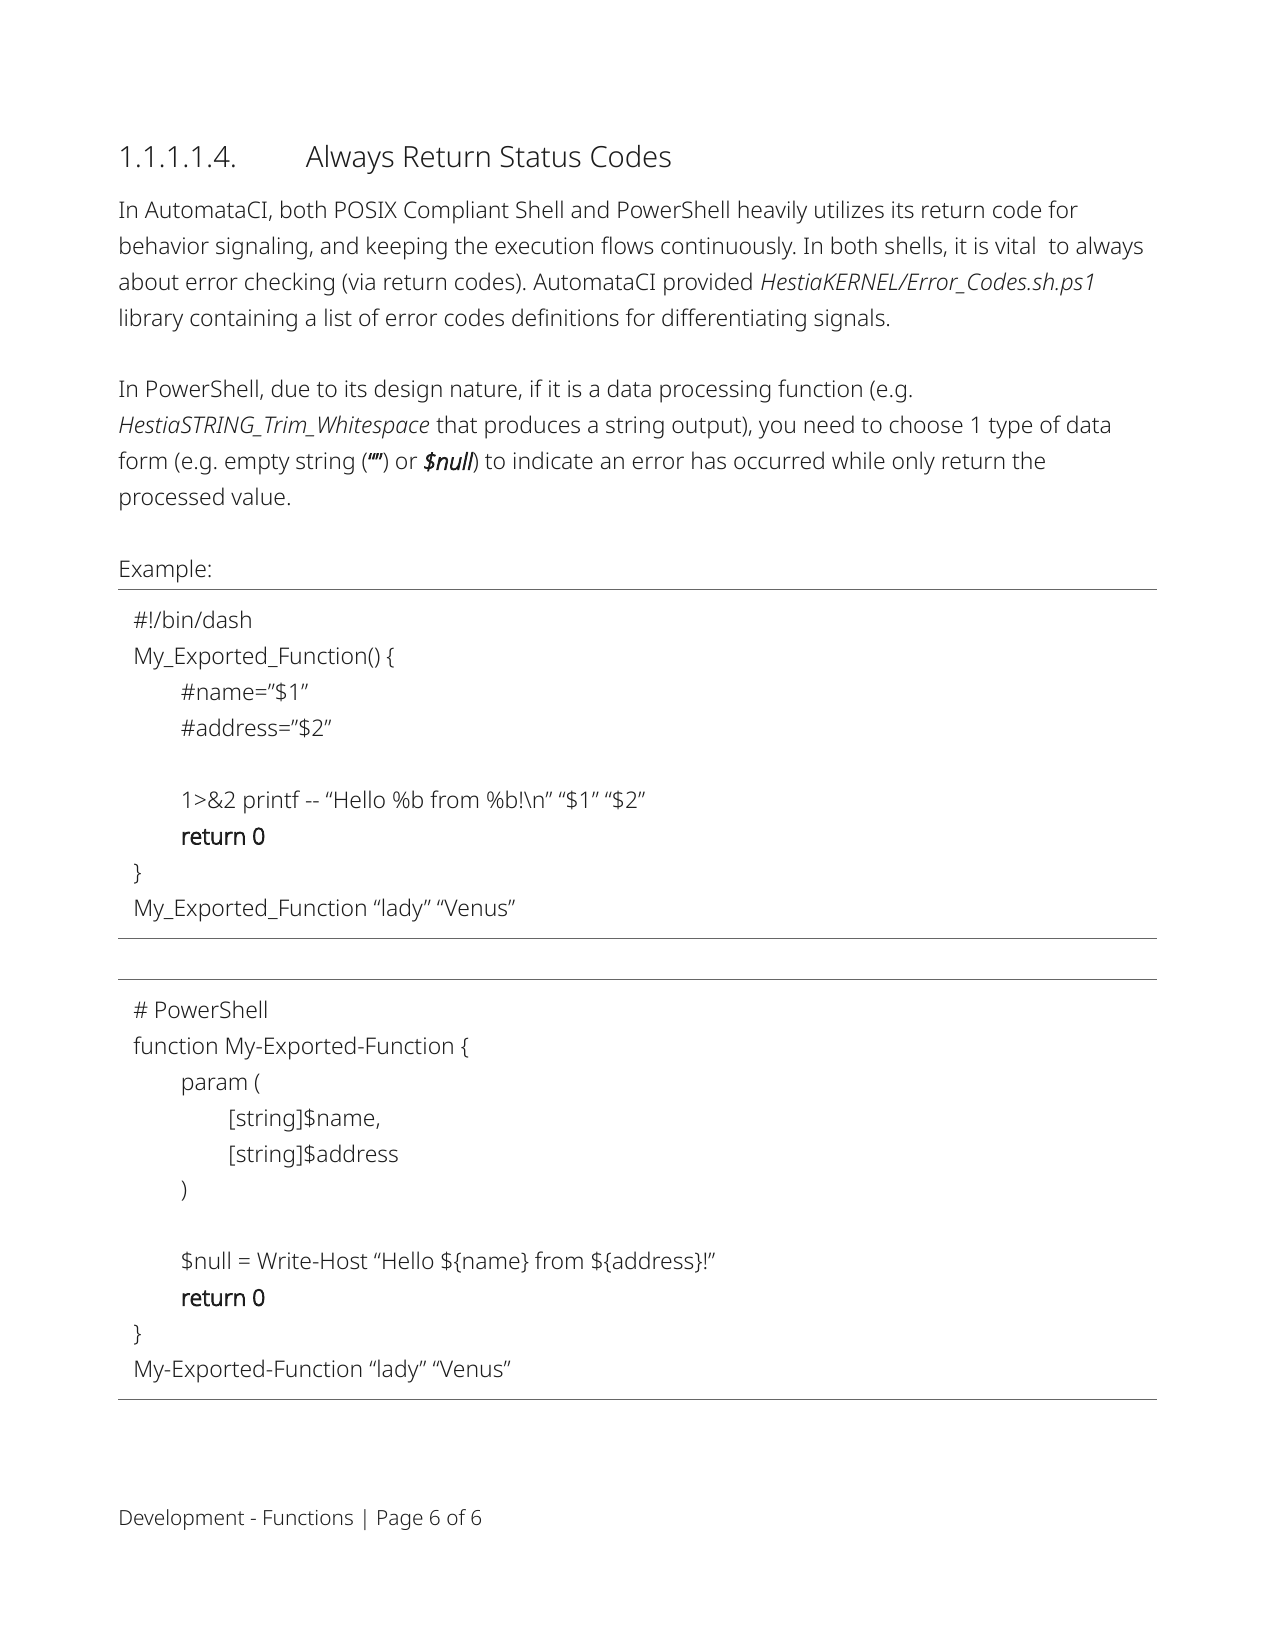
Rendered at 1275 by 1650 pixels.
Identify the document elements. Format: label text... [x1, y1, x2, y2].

text My_Exported_Function “lady” “Venus” [118, 877, 1157, 938]
subtitle Always Return Status Codes [118, 136, 1157, 176]
text # PowerShell [118, 980, 1157, 1014]
text My-Exported-Function “lady” “Venus” [118, 1338, 1157, 1399]
text ) [118, 1158, 1157, 1205]
text function My-Exported-Function { [118, 1014, 1157, 1051]
text $null = Write-Host “Hello ${name} from ${address}!” [118, 1230, 1157, 1266]
text [string]$address [118, 1122, 1157, 1158]
text } [118, 841, 1157, 877]
text Example: [118, 553, 1157, 584]
text return 0 [118, 805, 1157, 841]
text In AutomataCI, both POSIX Compliant Shell and PowerShell heavily utilizes its return code for behavior signaling, and keeping the execution flows continuously. In both shells, it is vital to always about error checking (via return codes). AutomataCI provided HestiaKERNEL/Error_Codes.sh.ps1 library containing a list of error codes definitions for differentiating signals. [118, 194, 1157, 333]
text #!/bin/dash [118, 590, 1157, 625]
text #name=”$1” [118, 661, 1157, 697]
text In PowerShell, due to its design nature, if it is a data processing function (e.g. HestiaSTRING_Trim_Whitespace that produces a string output), you need to choose 1 type of data form (e.g. empty string (“”) or $null) to indicate an error has occurred while only return the processed value. [118, 373, 1157, 512]
text #address=”$2” [118, 697, 1157, 743]
text [string]$name, [118, 1086, 1157, 1122]
text 1>&2 printf -- “Hello %b from %b!\n” “$1” “$2” [118, 769, 1157, 805]
text param ( [118, 1051, 1157, 1086]
text return 0 [118, 1266, 1157, 1302]
text } [118, 1302, 1157, 1338]
text My_Exported_Function() { [118, 625, 1157, 661]
